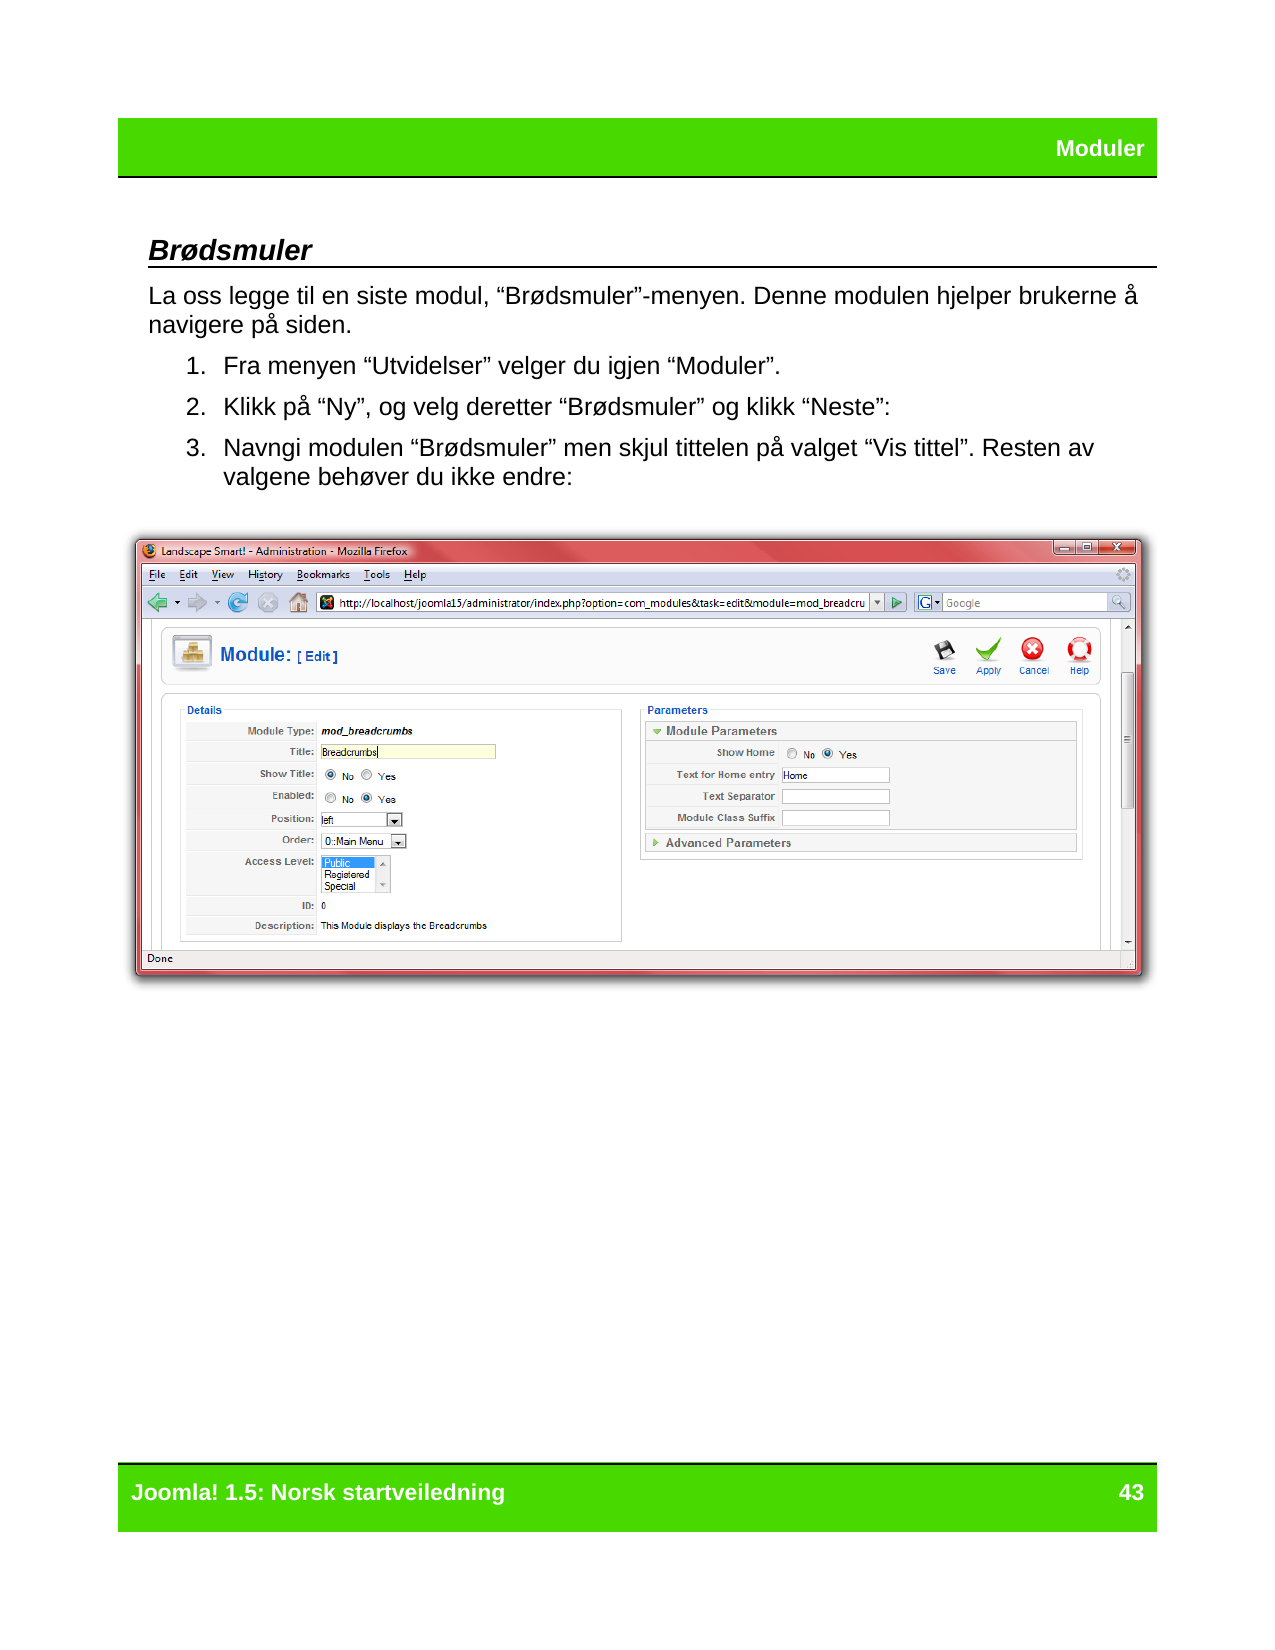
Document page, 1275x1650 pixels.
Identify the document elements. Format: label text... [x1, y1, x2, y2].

picture [122, 526, 1158, 992]
list Klikk på “Ny”, og velg deretter “Brødsmuler” og klikk “Neste”: [186, 392, 1157, 421]
list Fra menyen “Utvidelser” velger du igjen “Moduler”. [186, 351, 1157, 380]
subtitle Brødsmuler [148, 233, 1157, 266]
list [186, 993, 1157, 1395]
text La oss legge til en siste modul, “Brødsmuler”-menyen. Denne modulen hjelper brukerne å navigere på siden. [148, 281, 1157, 338]
list Navngi modulen “Brødsmuler” men skjul tittelen på valget “Vis tittel”. Resten av valgene behøver du ikke endre: [186, 433, 1157, 525]
